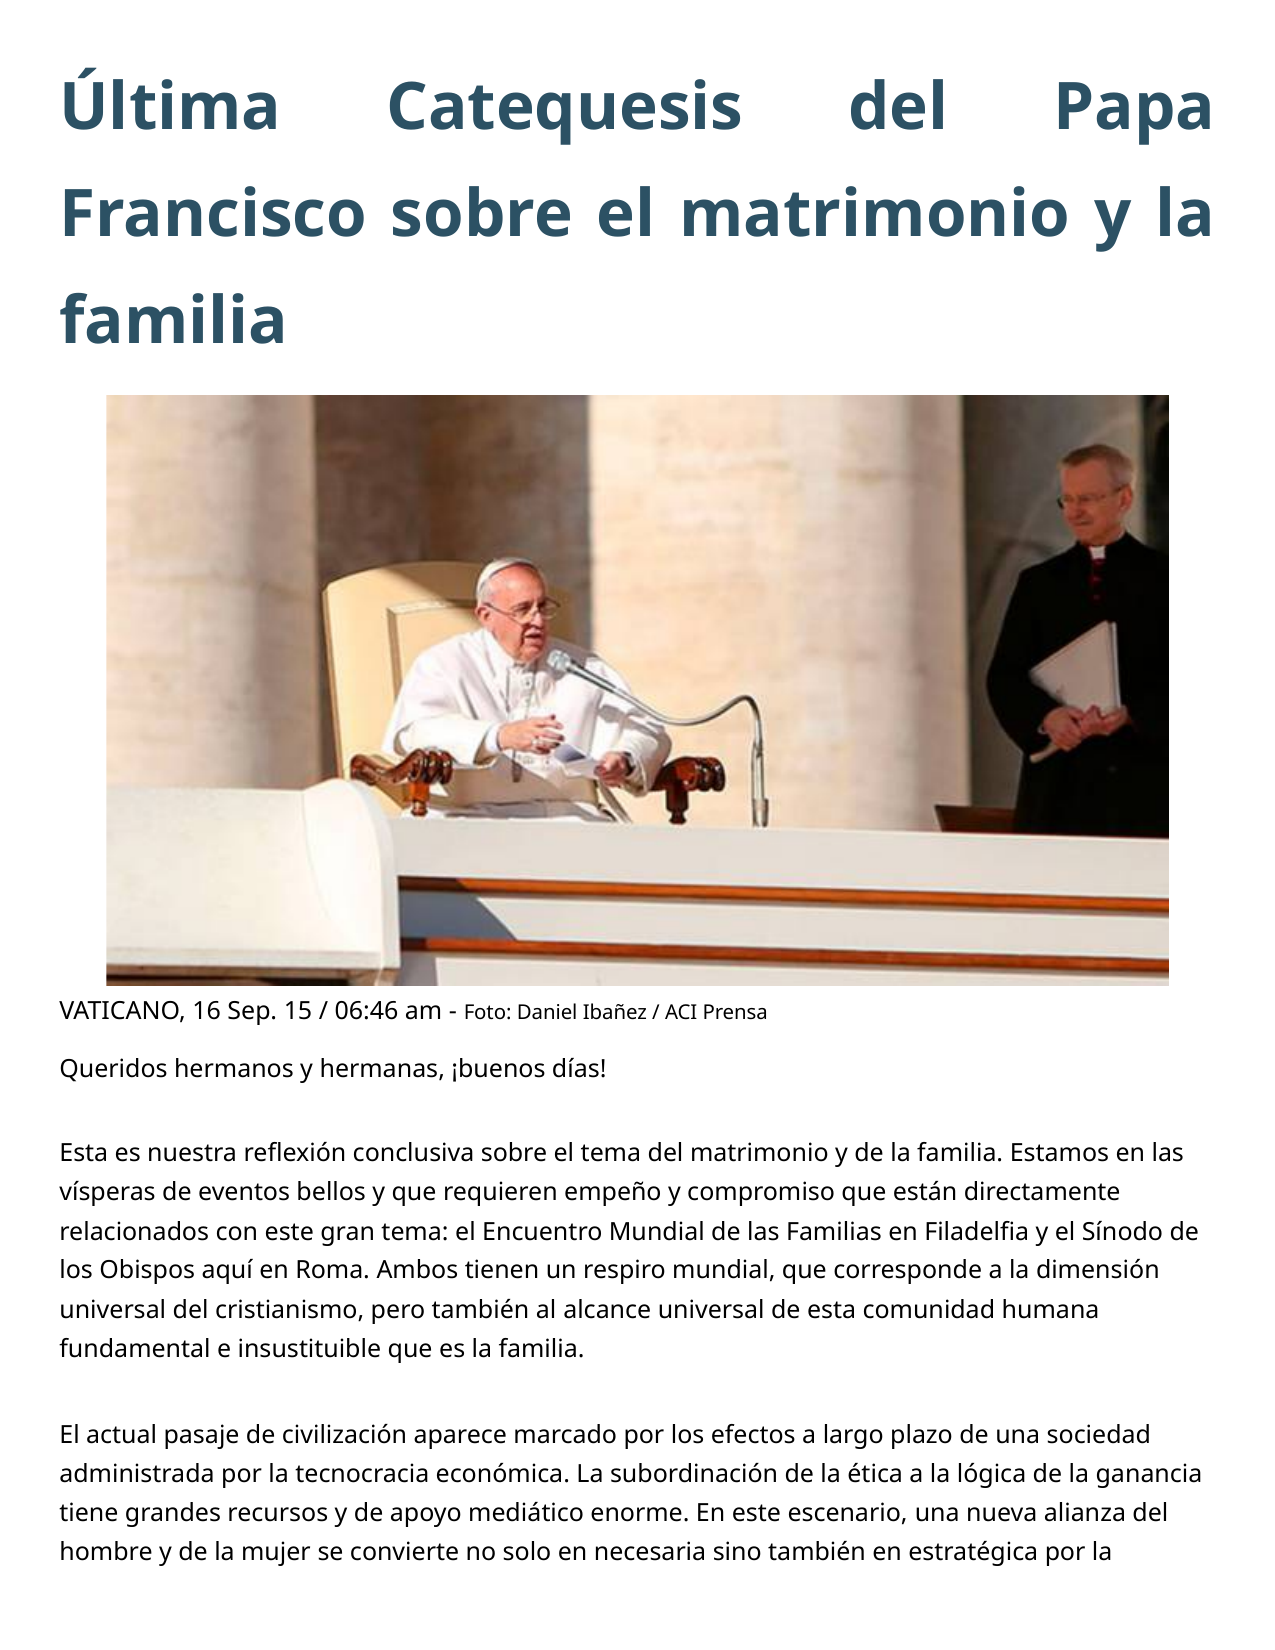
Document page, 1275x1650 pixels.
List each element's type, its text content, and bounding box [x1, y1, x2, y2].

text VATICANO, 16 Sep. 15 / 06:46 am - Foto: Daniel Ibañez / ACI Prensa [59, 398, 1216, 1027]
text El actual pasaje de civilización aparece marcado por los efectos a largo plazo de una sociedad administrada por la tecnocracia económica. La subordinación de la ética a la lógica de la ganancia tiene grandes recursos y de apoyo mediático enorme. En este escenario, una nueva alianza del hombre y de la mujer se convierte no solo en necesaria sino también en estratégica por la [59, 1411, 1216, 1567]
subtitle Última Catequesis del Papa Francisco sobre el matrimonio y la familia [59, 59, 1216, 363]
text Esta es nuestra reflexión conclusiva sobre el tema del matrimonio y de la familia. Estamos en las vísperas de eventos bellos y que requieren empeño y compromiso que están directamente relacionados con este gran tema: el Encuentro Mundial de las Familias en Filadelfia y el Sínodo de los Obispos aquí en Roma. Ambos tienen un respiro mundial, que corresponde a la dimensión universal del cristianismo, pero también al alcance universal de esta comunidad humana fundamental e insustituible que es la familia. [59, 1130, 1216, 1364]
picture [106, 395, 1169, 986]
text Queridos hermanos y hermanas, ¡buenos días! [59, 1051, 1216, 1085]
